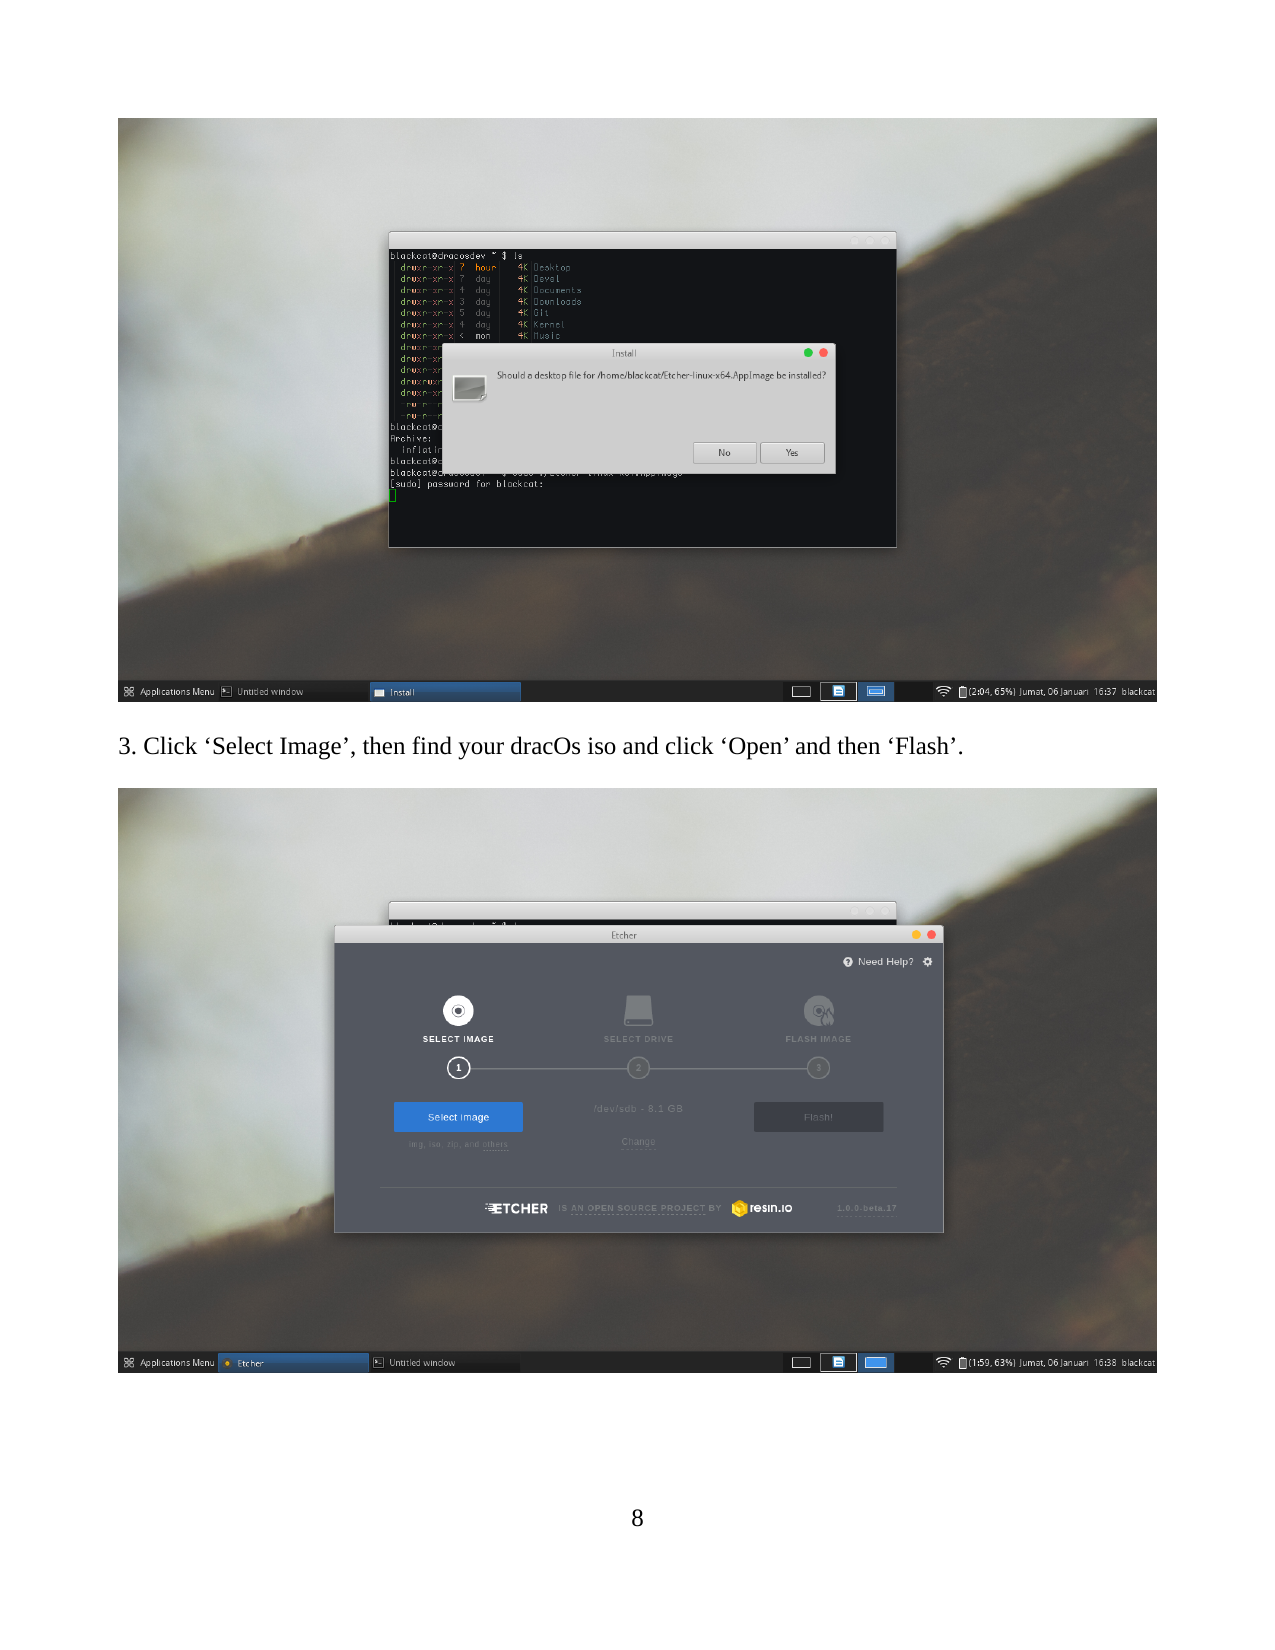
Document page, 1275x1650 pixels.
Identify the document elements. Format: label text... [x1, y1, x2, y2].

picture [118, 118, 1157, 702]
text 3. Click ‘Select Image’, then find your dracOs iso and click ‘Open’ and then ‘Flash’. [118, 731, 1157, 759]
picture [118, 788, 1157, 1373]
